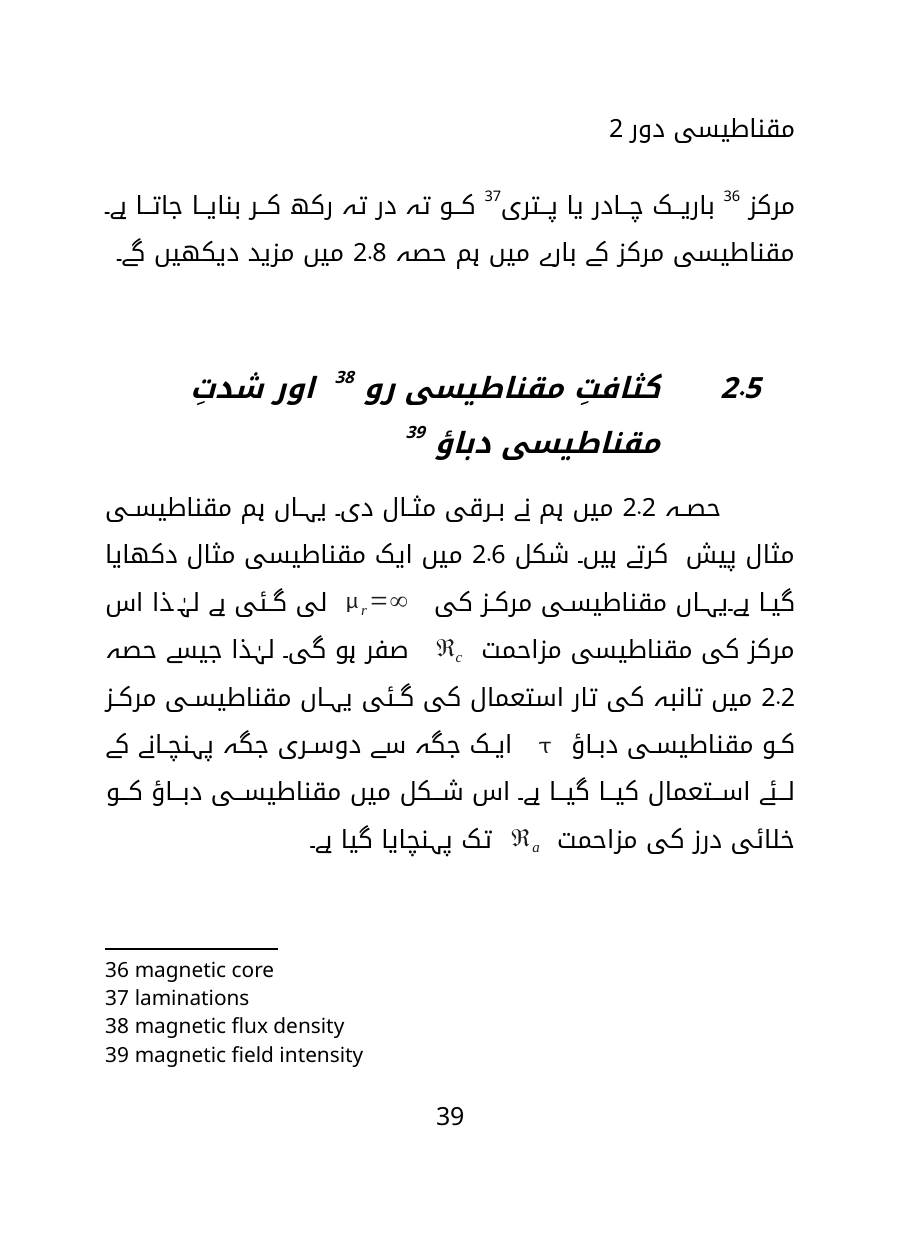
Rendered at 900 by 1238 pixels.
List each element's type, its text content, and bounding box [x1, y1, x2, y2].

text بالکل برقی مثال کی طرح، مقناطیسی دباؤ کو کم مقناطیسی مزاحمت والے راستے اس جگہ پہنچایا جاتا ہے جہاں اس کی ضرورت ہو۔ مساوات 2.3 سے ہم دیکھتے ہیں کہ مقناطیسی مزاحمت، مقناطیسی نفوذ پذیریسے منسلک ہے ۔ کو عمومالکھا جاتا ہے جہاں کے برابر ہے۔ لوہا، کچھ دھاتیں اور چند جدید مصنوعی اشیاء ایسی ہیں جن کاہے۔ لہٰذا انہیں کو مقناطیسی دباؤ ایک جگہ سے دوسری جگہ پہنچانے کے لئے استعمال کیا جاتا ہے۔ البتہ کی مقدار اتنی نہیں ہے کہ اس سے بنی سلاخ کی مقناطیسی مزاحمت ہر جگہ نظرانداز کی جا سکے۔ مساوات 2.3 سے ہم دیکھتے ہیں کہ مقناطیسی مزاحمت کم سے کم کرنے کی خاطر رقبہ عمودی تراش زیادہ سے زیادہ رکھنا پڑتا ہے۔ لہٰذا عموما مقناطیسی دباؤ منتقل کرنے کے لئے ایک تار نہیں بلکہ خاصی زیادہ عمودی سطح رکھنے والا راستا درکار ہوتا ہے اور اس راستے کو مقناطیسی مرکز کہتے ہیں۔برقی مشینوں میں مقناطیسی مرکز باریک چادر یا پتری کو تہ در تہ رکھ کر بنایا جاتا ہے۔ مقناطیسی مرکز کے بارے میں ہم حصہ 2.8 میں مزید دیکھیں گے۔ [105, 182, 795, 277]
list magnetic flux density [105, 1012, 795, 1040]
text laminations [105, 983, 795, 1012]
subtitle کثافتِ مقناطیسی رو اور شدتِ مقناطیسی دباؤ [105, 361, 720, 472]
text magnetic core [105, 955, 795, 983]
text حصہ 2.2 میں ہم نے برقی مثال دی۔ یہاں ہم مقناطیسی مثال پیش کرتے ہیں۔ شکل 2.6 میں ایک مقناطیسی مثال دکھایا گیا ہے۔یہاں مقناطیسی مرکز کی لی گئی ہے لہٰذا اس مرکز کی مقناطیسی مزاحمت صفر ہو گی۔ لہٰذا جیسے حصہ 2.2 میں تانبہ کی تار استعمال کی گئی یہاں مقناطیسی مرکز کو مقناطیسی دباؤ ایک جگہ سے دوسری جگہ پہنچانے کے لئے استعمال کیا گیا ہے۔ اس شکل میں مقناطیسی دباؤ کو خلائی درز کی مزاحمتتک پہنچایا گیا ہے۔ [105, 484, 795, 863]
list magnetic field intensity [105, 1040, 795, 1068]
